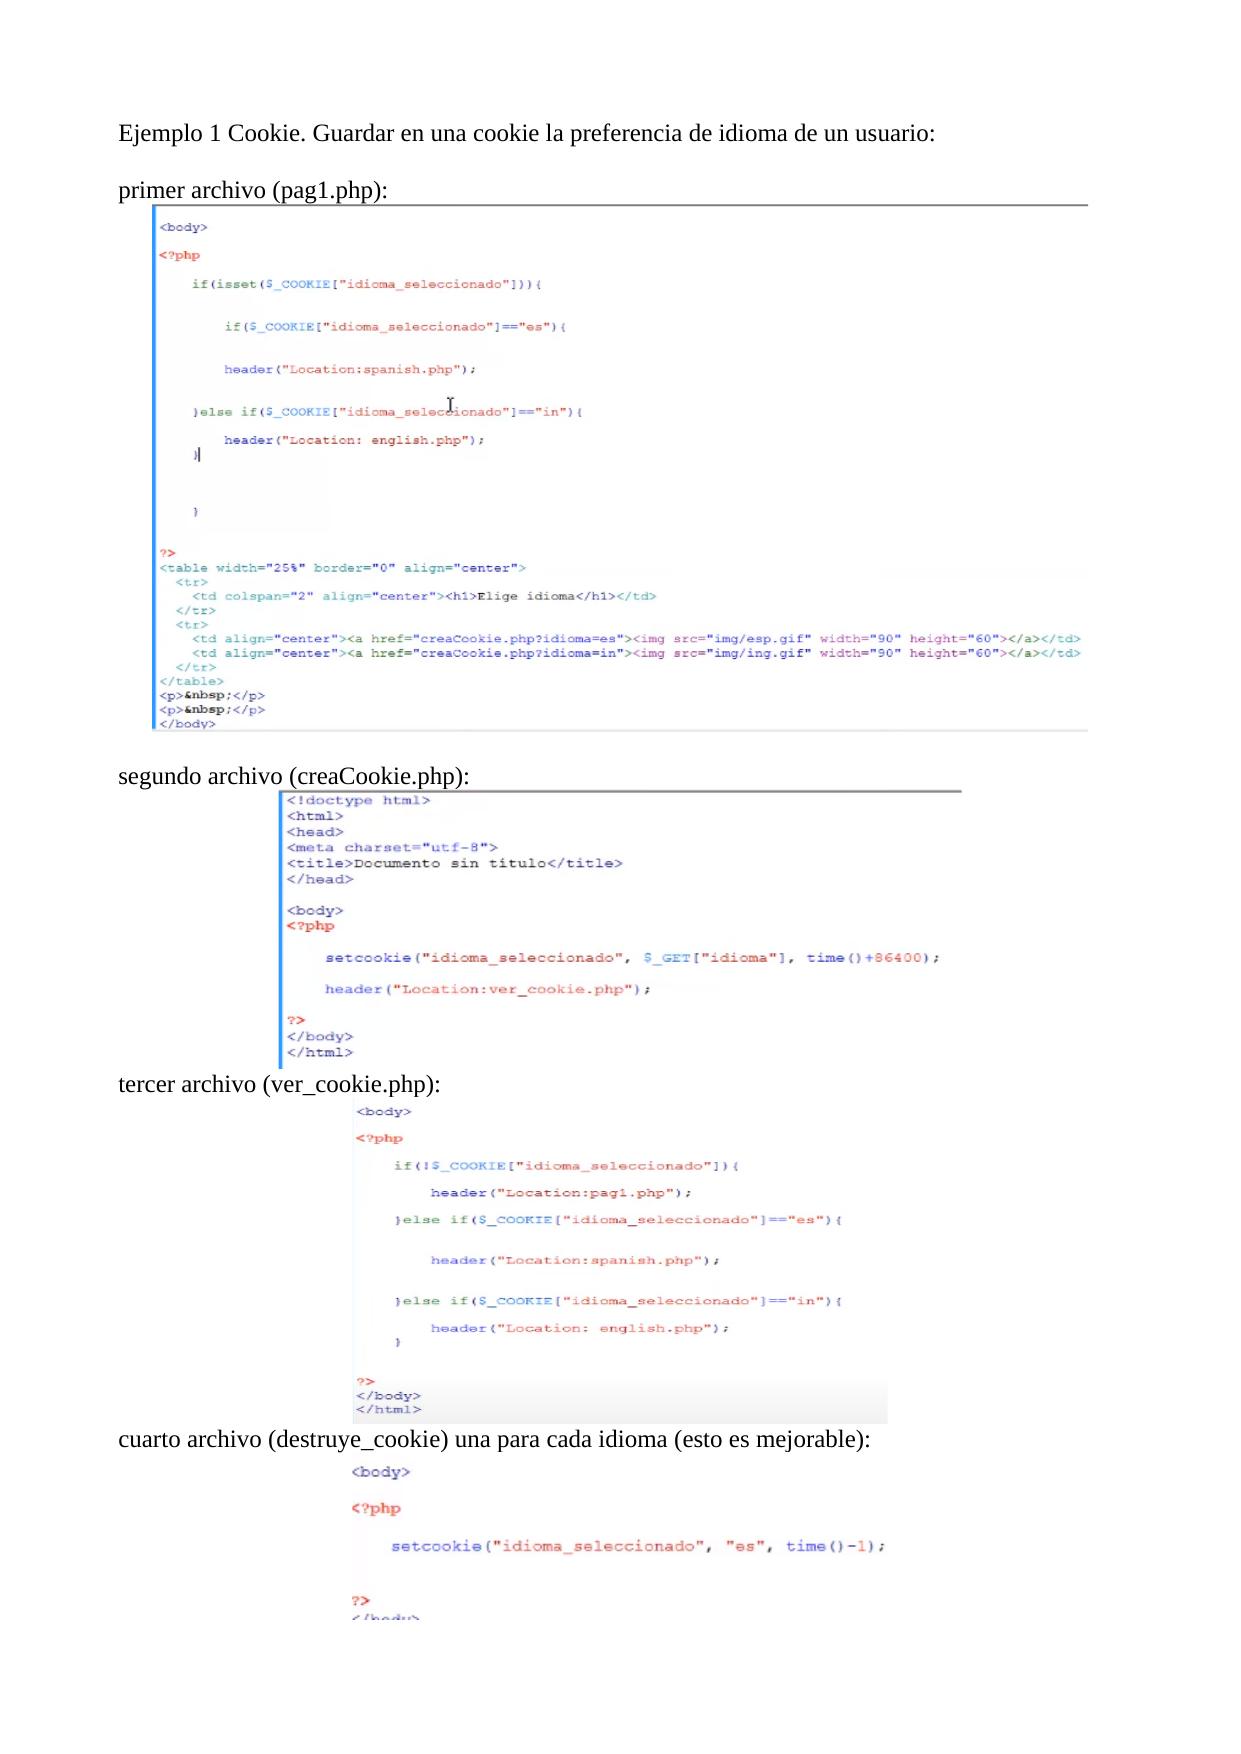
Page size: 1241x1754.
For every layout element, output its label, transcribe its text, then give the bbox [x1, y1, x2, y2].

text segundo archivo (creaCookie.php): [118, 761, 1122, 789]
picture [152, 204, 1089, 732]
text tercer archivo (ver_cookie.php): [118, 789, 1122, 1097]
text primer archivo (pag1.php): [118, 176, 1122, 204]
text Ejemplo 1 Cookie. Guardar en una cookie la preferencia de idioma de un usuario: [118, 118, 1122, 147]
picture [352, 1097, 888, 1424]
picture [352, 1452, 889, 1620]
text cuarto archivo (destruye_cookie) una para cada idioma (esto es mejorable): [118, 1097, 1122, 1453]
picture [278, 789, 962, 1069]
